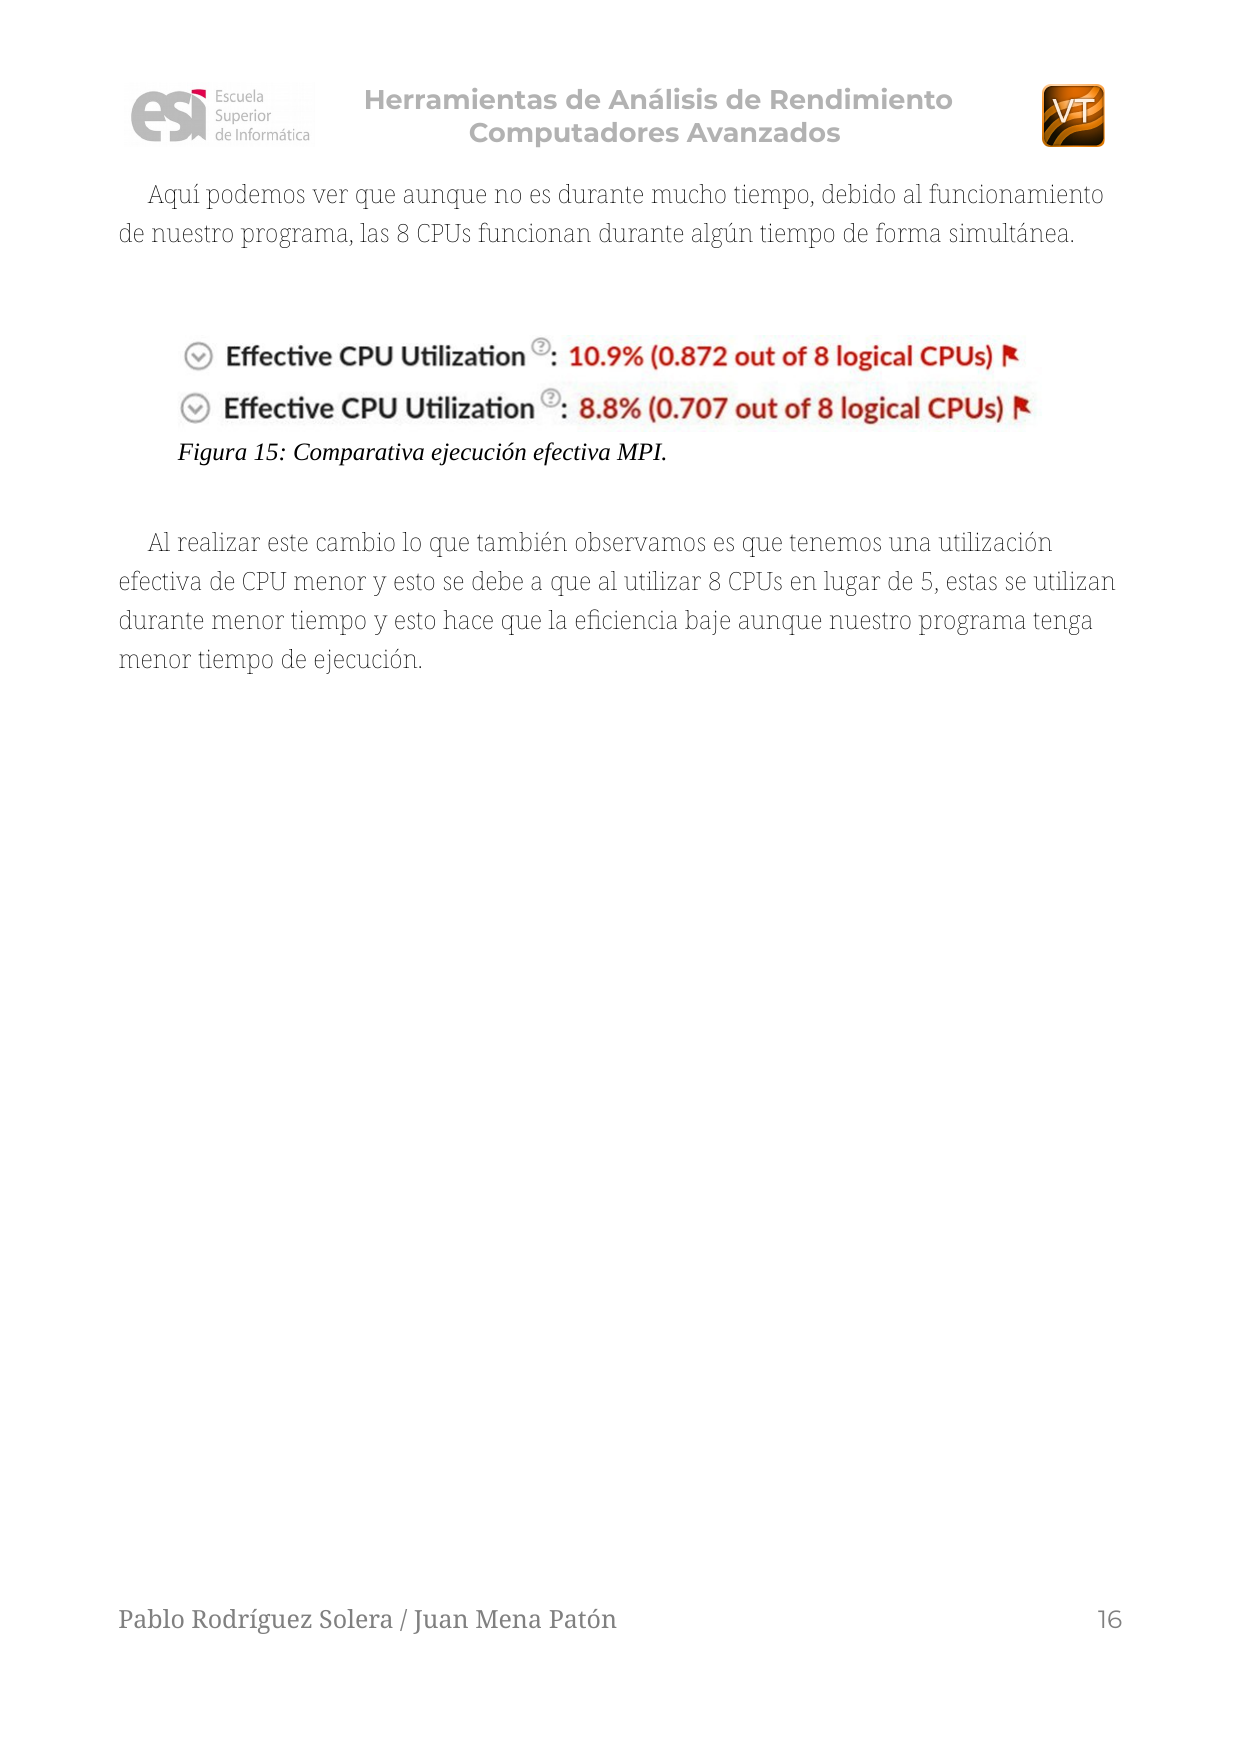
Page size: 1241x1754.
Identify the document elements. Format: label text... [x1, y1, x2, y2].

picture [1042, 84, 1105, 147]
picture [177, 335, 1063, 432]
text Aquí podemos ver que aunque no es durante mucho tiempo, debido al funcionamiento de nuestro programa, las 8 CPUs funcionan durante algún tiempo de forma simultánea. [118, 176, 1122, 249]
picture [124, 82, 315, 147]
text Al realizar este cambio lo que también observamos es que tenemos una utilización efectiva de CPU menor y esto se debe a que al utilizar 8 CPUs en lugar de 5, estas se utilizan durante menor tiempo y esto hace que la eficiencia baje aunque nuestro programa tenga menor tiempo de ejecución. [118, 524, 1122, 676]
text Figura 15: Comparativa ejecución efectiva MPI. [178, 432, 1063, 466]
